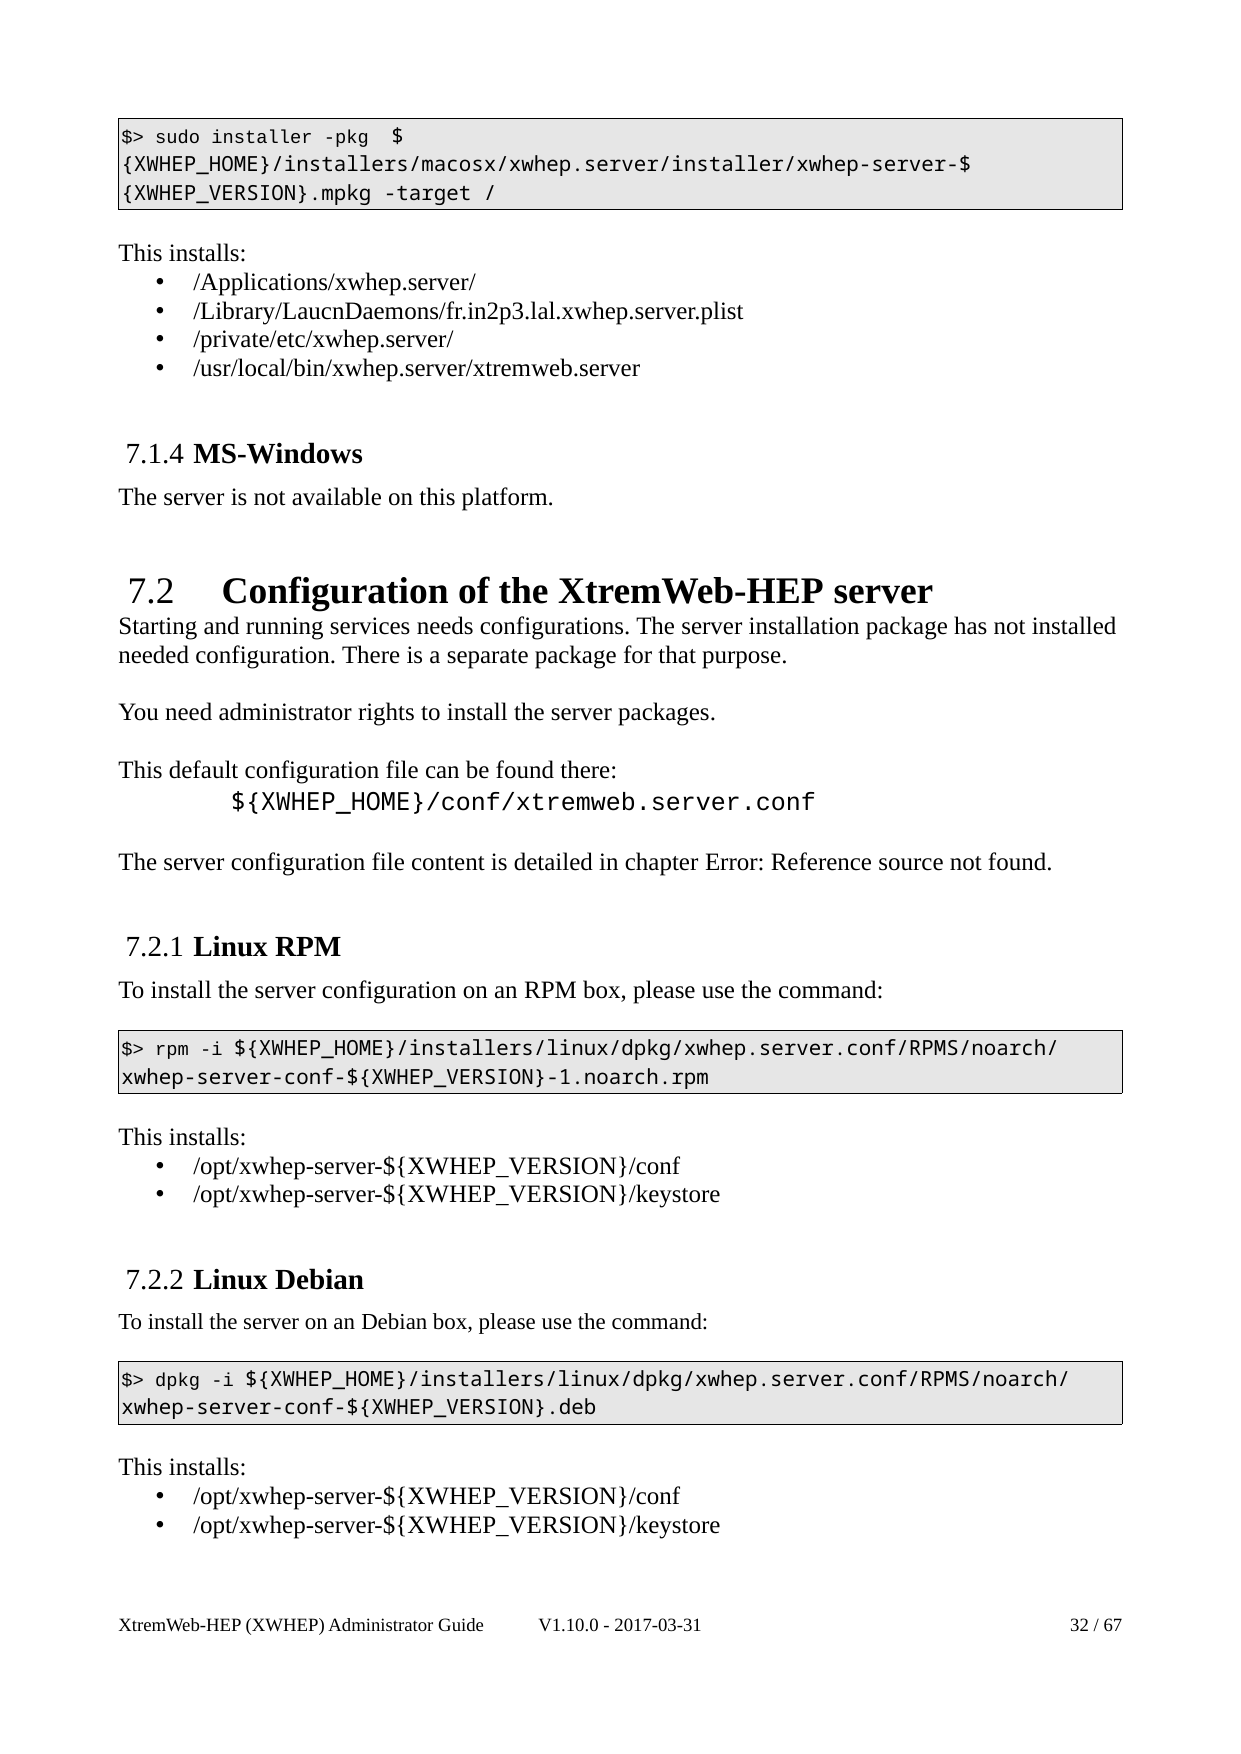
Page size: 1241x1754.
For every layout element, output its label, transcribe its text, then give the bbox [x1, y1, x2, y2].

subtitle Configuration of the XtremWeb-HEP server [118, 568, 1122, 611]
text The server is not available on this platform. [118, 482, 1122, 511]
list /Applications/xwhep.server/ [156, 267, 1122, 296]
list /opt/xwhep-server-${XWHEP_VERSION}/conf [156, 1151, 1122, 1179]
text This installs: [118, 1452, 1122, 1481]
list /usr/local/bin/xwhep.server/xtremweb.server [156, 353, 1122, 382]
list /opt/xwhep-server-${XWHEP_VERSION}/keystore [156, 1510, 1122, 1539]
list /Library/LaucnDaemons/fr.in2p3.lal.xwhep.server.plist [156, 296, 1122, 324]
list /private/etc/xwhep.server/ [156, 324, 1122, 353]
text $> sudo installer -pkg ${XWHEP_HOME}/installers/macosx/xwhep.server/installer/xwhep-server-${XWHEP_VERSION}.mpkg -target / [119, 119, 1122, 209]
subtitle Linux RPM [118, 929, 1122, 963]
text $> dpkg -i ${XWHEP_HOME}/installers/linux/dpkg/xwhep.server.conf/RPMS/noarch/xwhep-server-conf-${XWHEP_VERSION}.deb [119, 1362, 1122, 1424]
list /opt/xwhep-server-${XWHEP_VERSION}/keystore [156, 1179, 1122, 1208]
subtitle MS-Windows [118, 436, 1122, 469]
list ${XWHEP_HOME}/conf/xtremweb.server.conf [193, 784, 1122, 818]
text Starting and running services needs configurations. The server installation package has not installed needed configuration. There is a separate package for that purpose. [118, 611, 1122, 669]
text This installs: [118, 1122, 1122, 1151]
text This default configuration file can be found there: [118, 755, 1122, 784]
list /opt/xwhep-server-${XWHEP_VERSION}/conf [156, 1481, 1122, 1510]
text The server configuration file content is detailed in chapter Erreur : source de la référence non trouvée. [118, 847, 1122, 875]
text To install the server configuration on an RPM box, please use the command: [118, 975, 1122, 1004]
text You need administrator rights to install the server packages. [118, 697, 1122, 726]
subtitle Linux Debian [118, 1262, 1122, 1296]
text To install the server on an Debian box, please use the command: [118, 1308, 1122, 1334]
text $> rpm -i ${XWHEP_HOME}/installers/linux/dpkg/xwhep.server.conf/RPMS/noarch/xwhep-server-conf-${XWHEP_VERSION}-1.noarch.rpm [119, 1031, 1122, 1093]
text This installs: [118, 238, 1122, 267]
